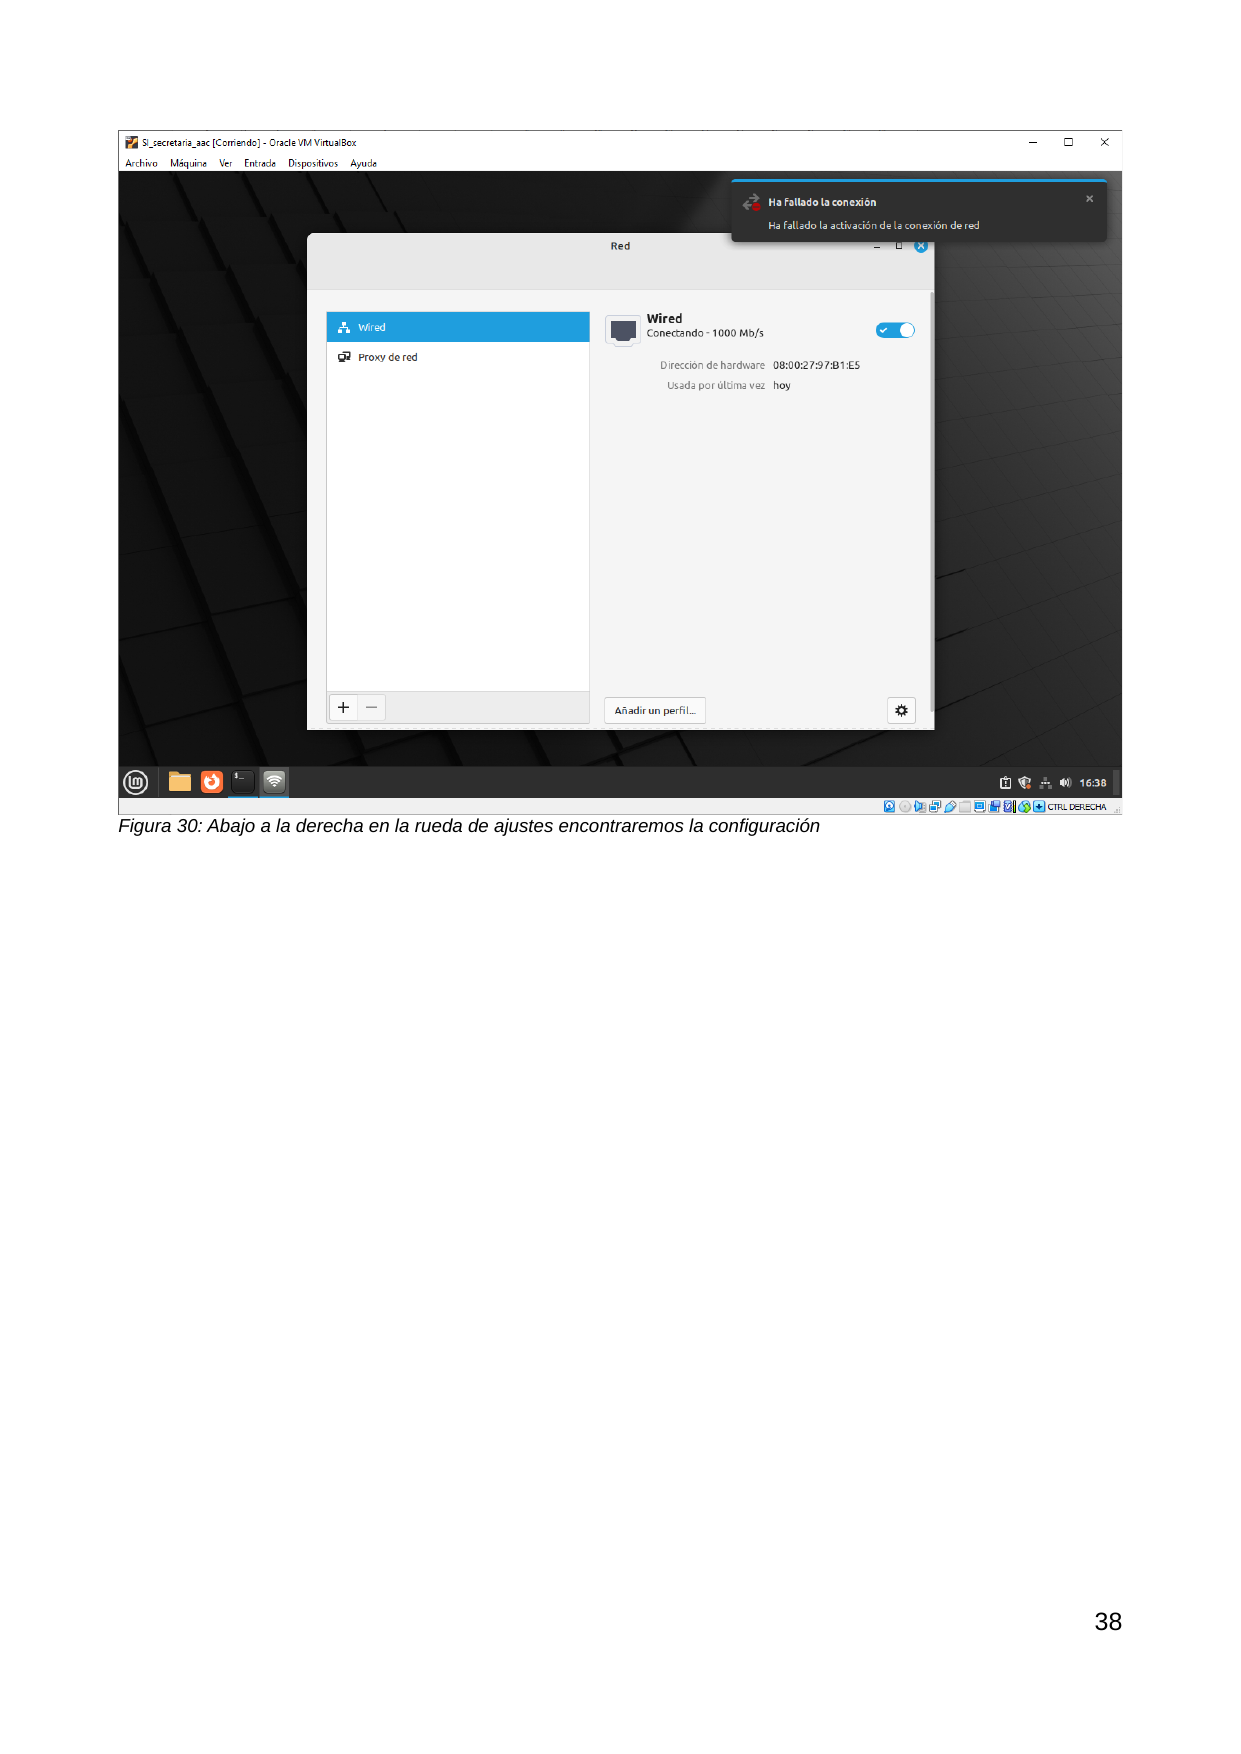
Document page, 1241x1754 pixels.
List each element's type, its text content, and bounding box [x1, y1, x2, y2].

picture [118, 130, 1123, 815]
text Figura 30: Abajo a la derecha en la rueda de ajustes encontraremos la configuración [118, 815, 1122, 837]
